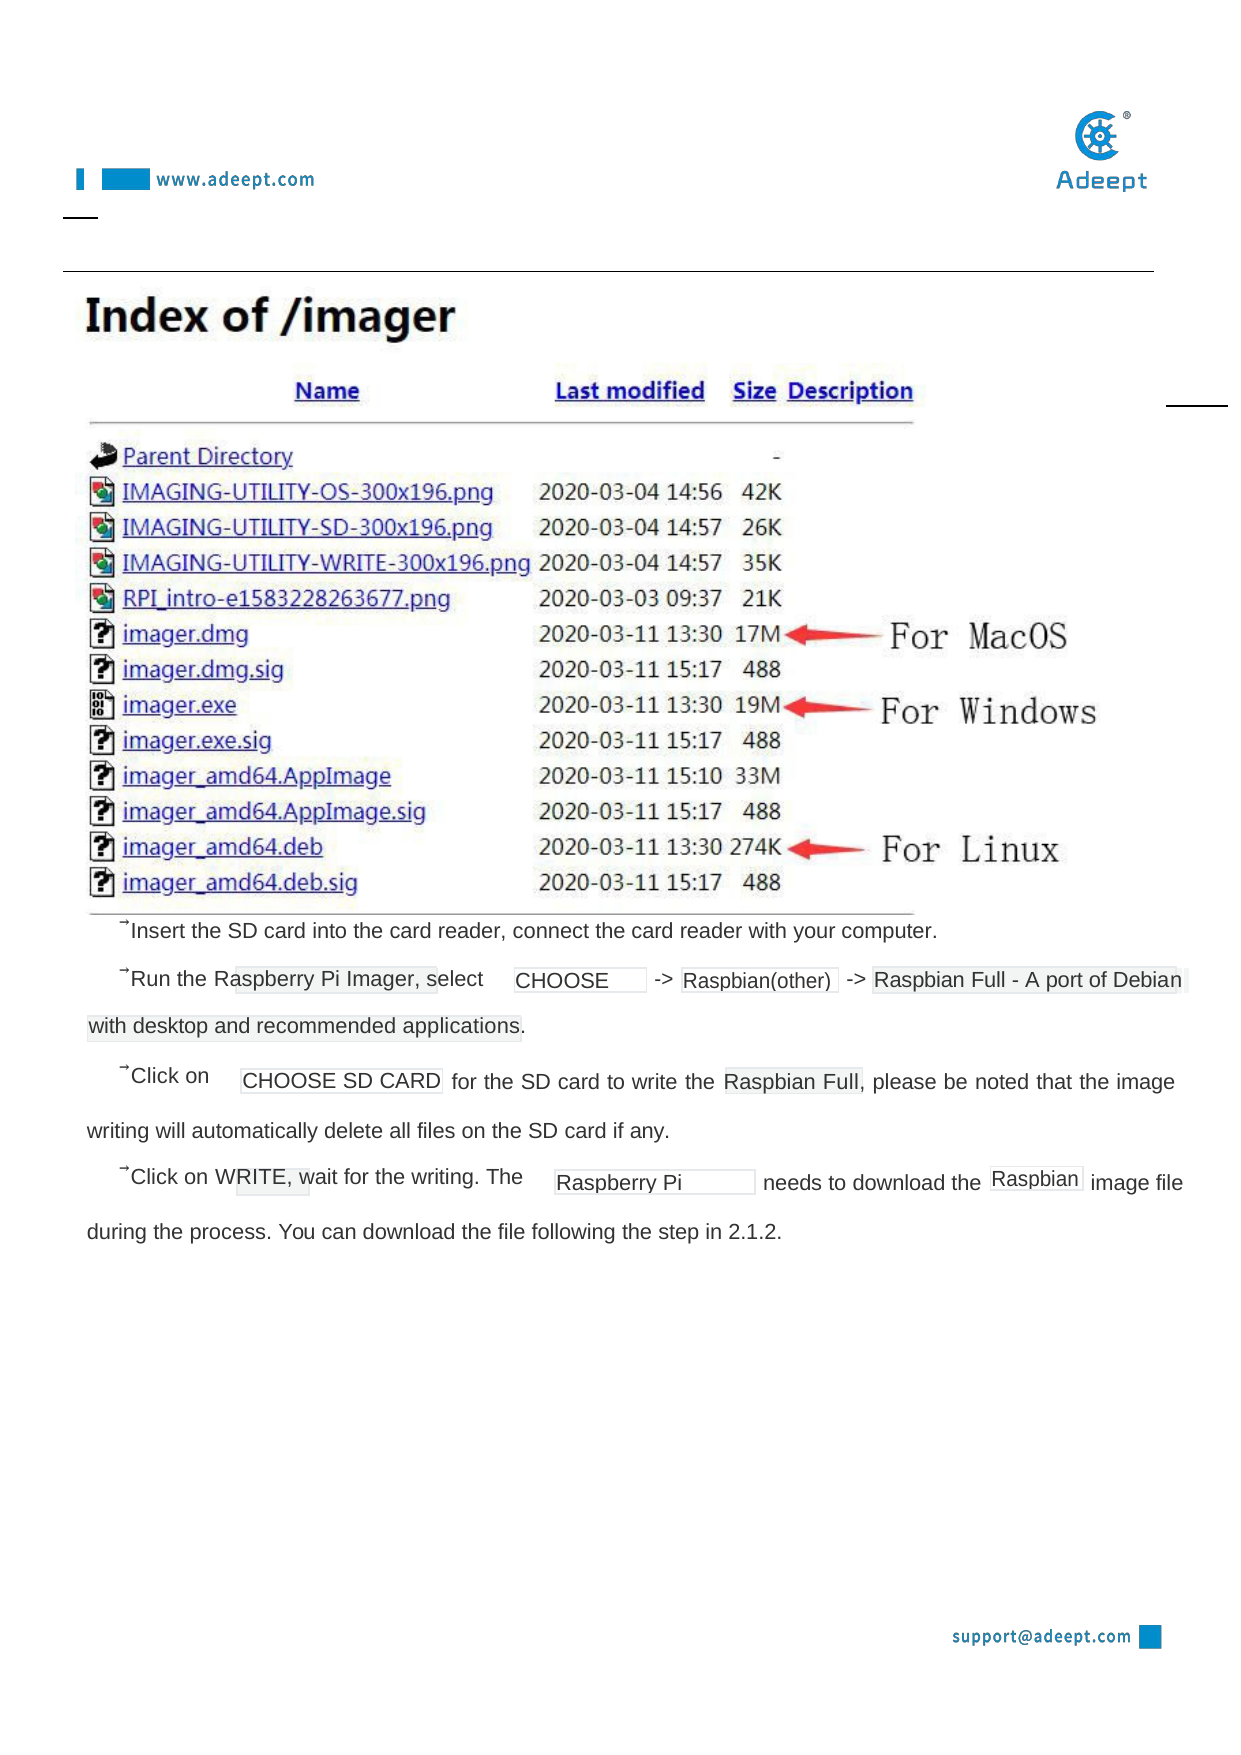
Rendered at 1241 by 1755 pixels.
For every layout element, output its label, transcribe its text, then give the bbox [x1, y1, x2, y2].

text for the SD card to write the Raspbian Full, please be noted that the image [451, 1069, 725, 1094]
text Raspberry Pi Imager [556, 1171, 754, 1193]
text ⃗Click on [130, 1060, 232, 1090]
text CHOOSE SD CARD [242, 1070, 442, 1092]
text Raspbian [991, 1167, 1082, 1189]
text ⃗Click on WRITE, wait for the writing. The [130, 1161, 548, 1191]
text ⃗Insert the SD card into the card reader, connect the card reader with your computer. [130, 407, 1201, 944]
text ⃗Run the Raspberry Pi Imager, select -> -> [130, 963, 1201, 993]
text during the process. You can download the file following the step in 2.1.2. [87, 1219, 1201, 1244]
text for the SD card to write the Raspbian Full, please be noted that the image [863, 1069, 1201, 1094]
text CHOOSE OS [515, 969, 646, 991]
text writing will automatically delete all files on the SD card if any. [87, 1118, 1201, 1143]
text [1166, 313, 1201, 405]
text Raspbian(other) [683, 969, 838, 991]
text needs to download the [763, 1170, 983, 1195]
text image file [1090, 1170, 1201, 1195]
